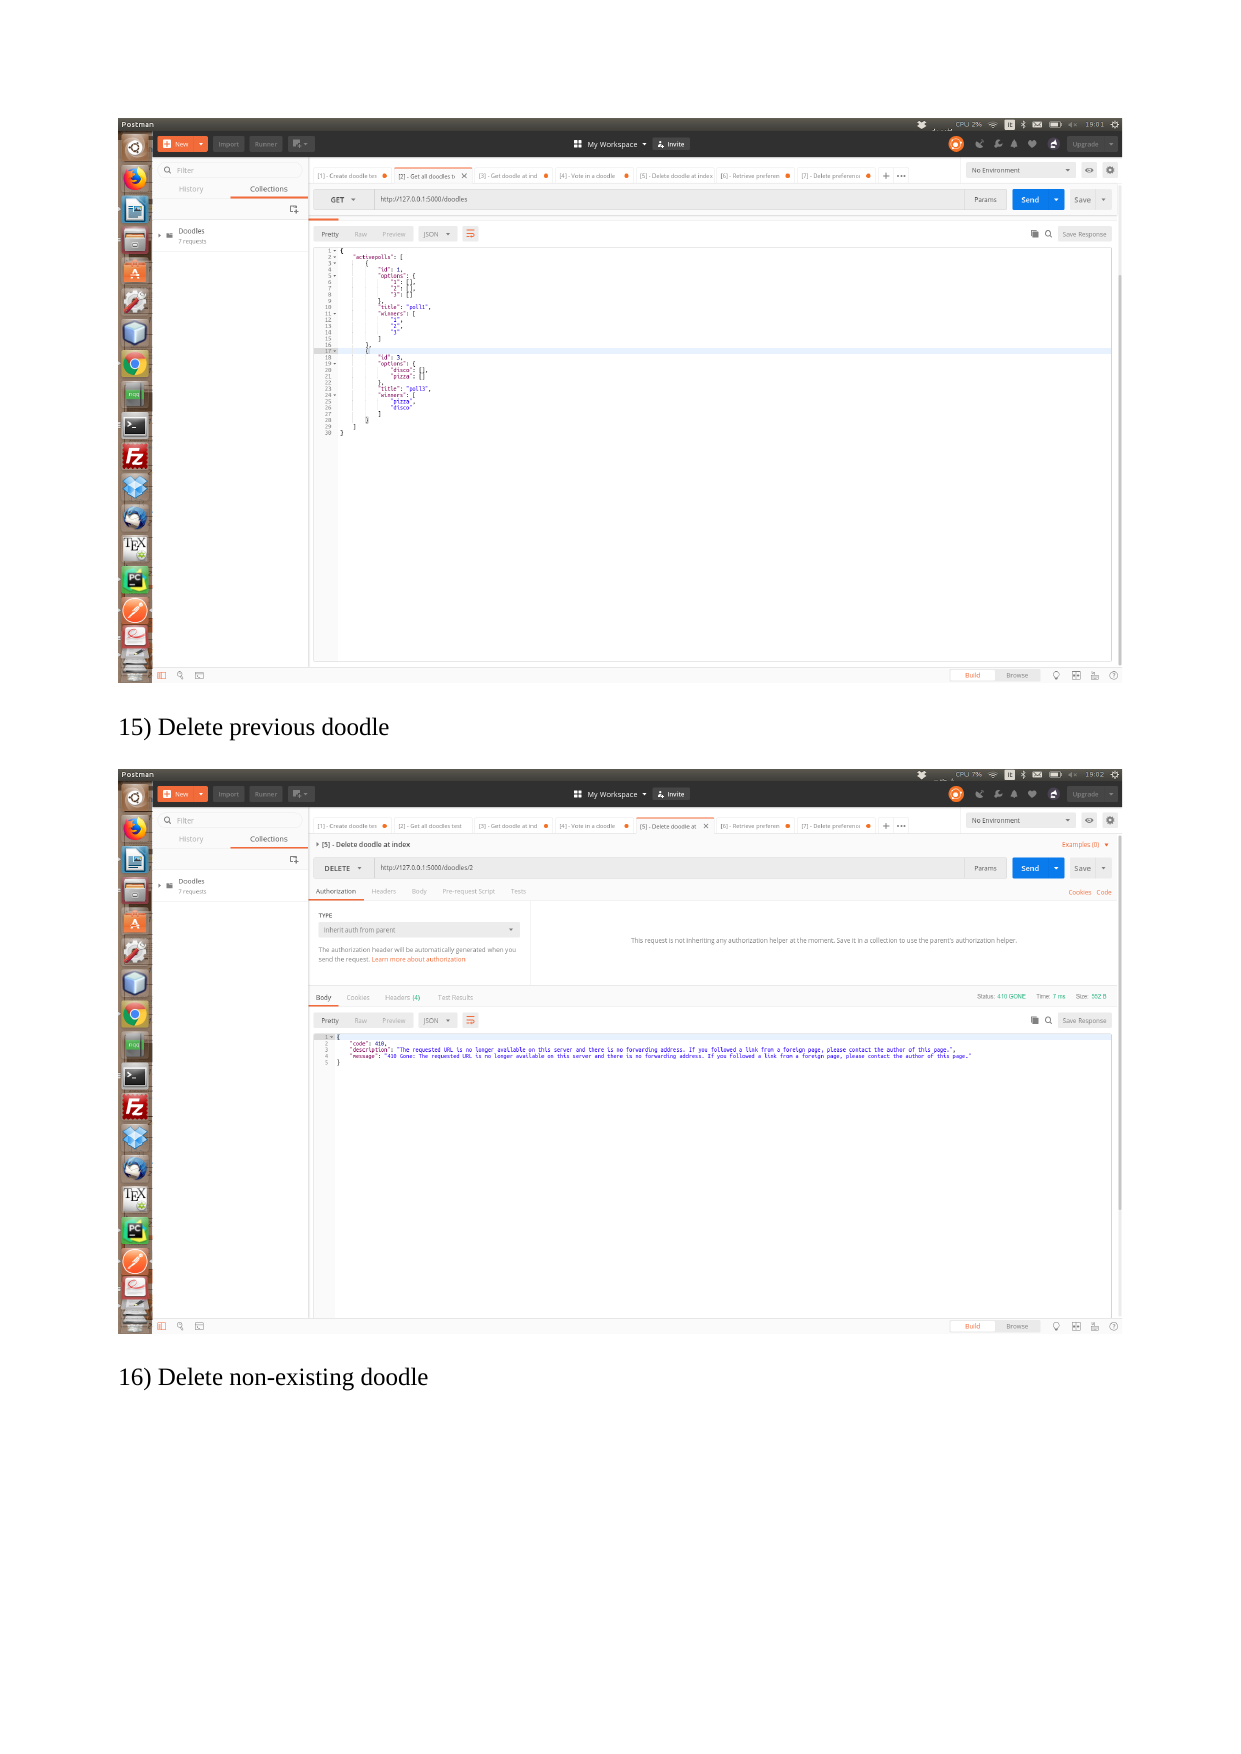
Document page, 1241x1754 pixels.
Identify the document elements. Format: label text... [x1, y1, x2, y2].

text 15) Delete previous doodle [118, 712, 1122, 740]
text 16) Delete non-existing doodle [118, 1362, 1122, 1391]
picture [118, 769, 1123, 1334]
picture [118, 118, 1123, 683]
